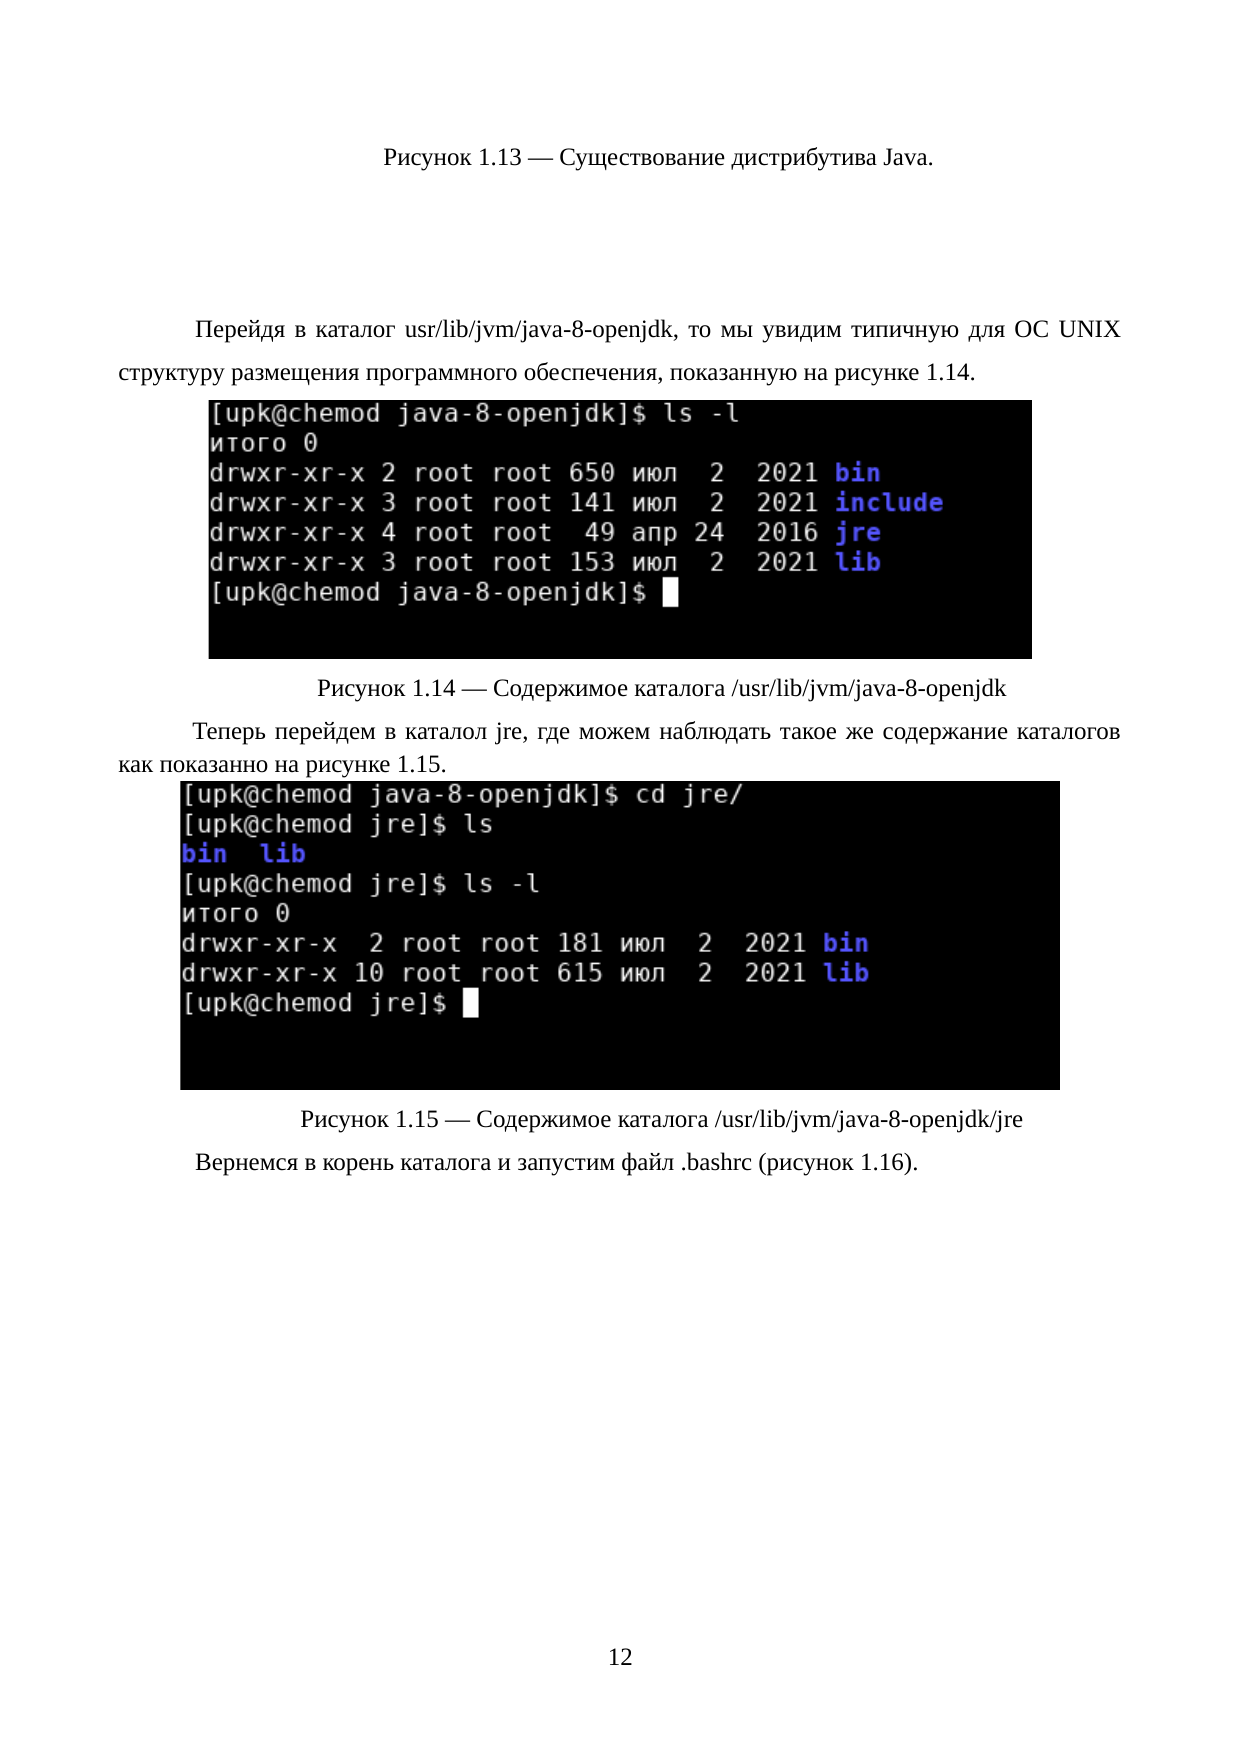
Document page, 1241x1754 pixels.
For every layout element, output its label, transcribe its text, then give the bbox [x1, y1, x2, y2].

text Рисунок 1.15 — Содержимое каталога /usr/lib/jvm/java-8-openjdk/jre [118, 782, 1122, 1133]
text Перейдя в каталог usr/lib/jvm/java-8-openjdk, то мы увидим типичную для ОС UNIX структуру размещения программного обеспечения, показанную на рисунке 1.14. [118, 314, 1122, 386]
text Вернемся в корень каталога и запустим файл .bashrc (рисунок 1.16). [118, 1147, 1122, 1176]
picture [208, 400, 1032, 659]
text Рисунок 1.13 — Существование дистрибутива Java. [118, 142, 1122, 171]
text Рисунок 1.14 — Содержимое каталога /usr/lib/jvm/java-8-openjdk [118, 401, 1122, 701]
picture [180, 781, 1060, 1090]
text Теперь перейдем в каталол jre, где можем наблюдать такое же содержание каталогов как показанно на рисунке 1.15. [118, 716, 1122, 778]
